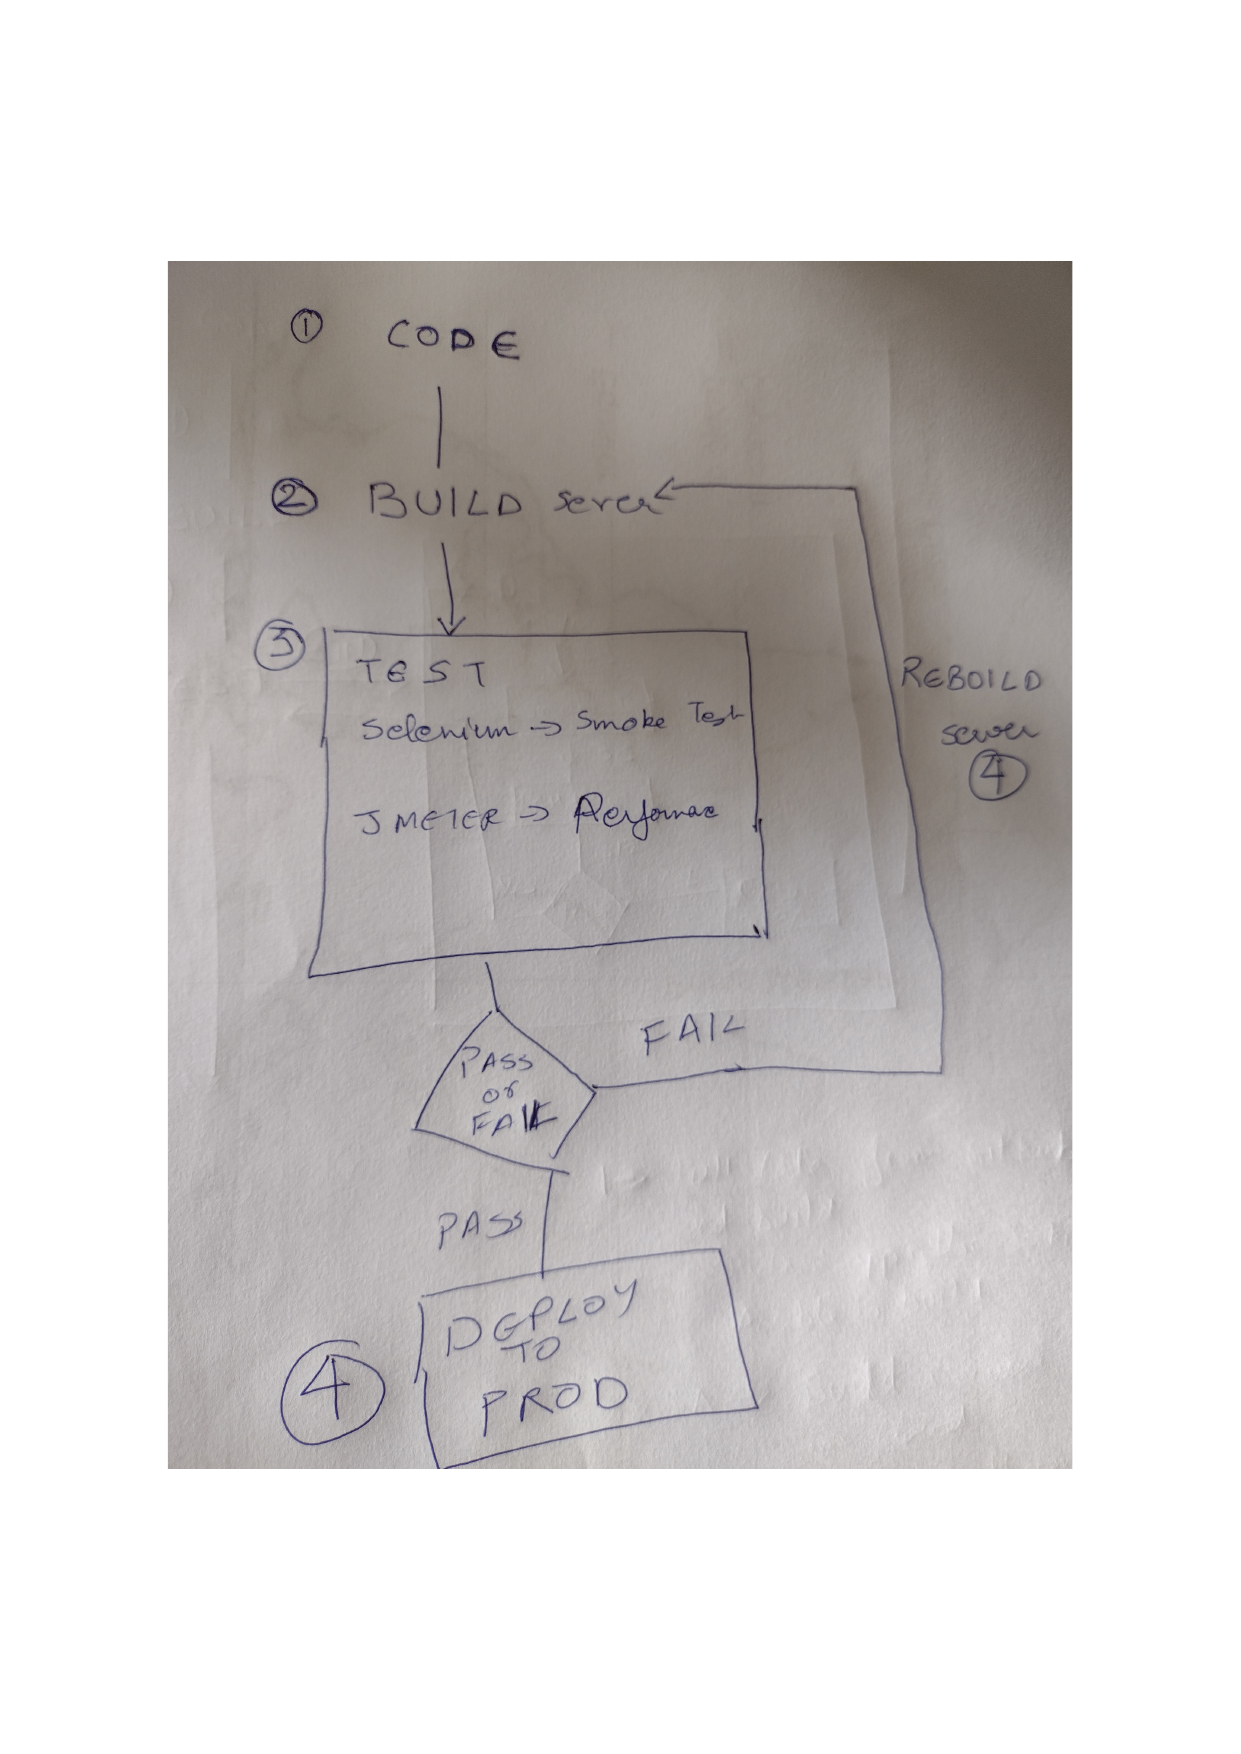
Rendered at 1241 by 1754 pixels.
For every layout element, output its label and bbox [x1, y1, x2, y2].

picture [167, 261, 1073, 1469]
